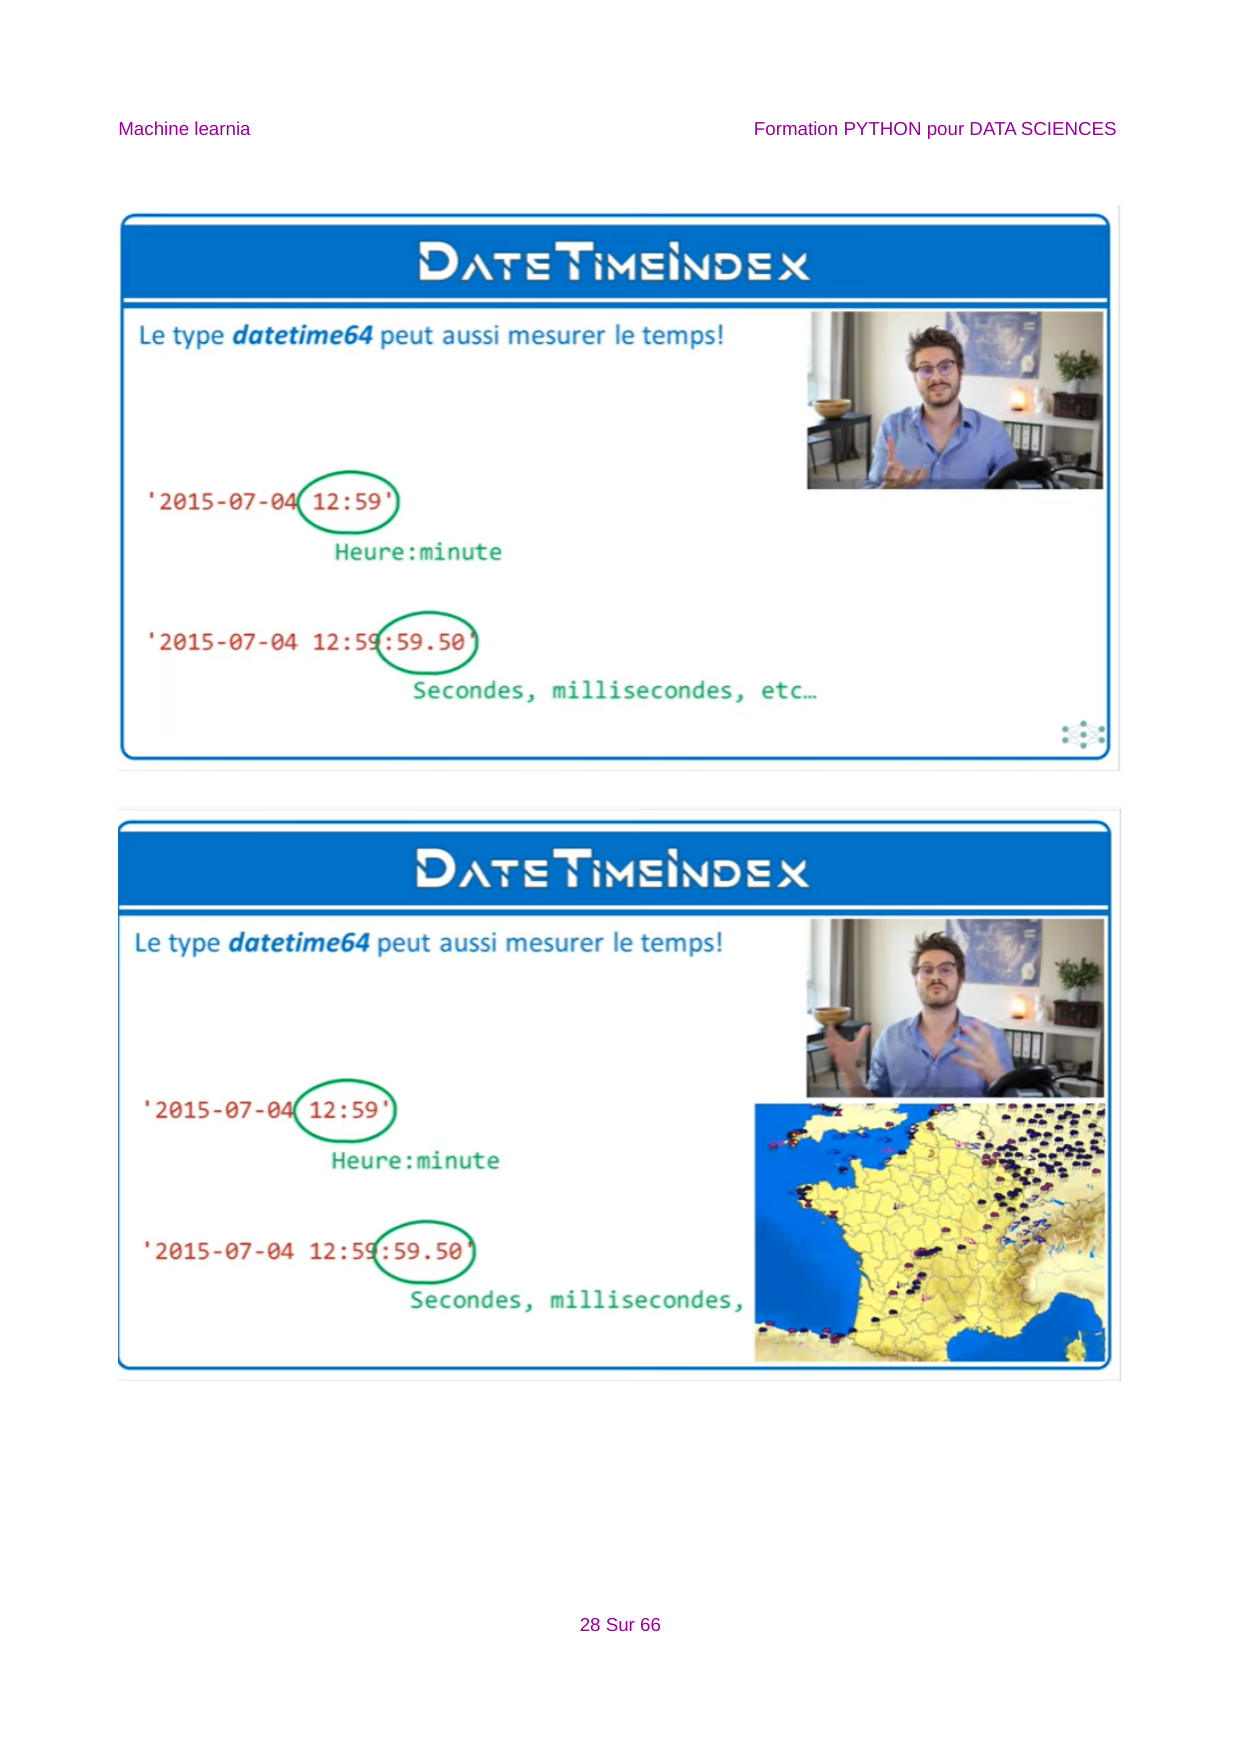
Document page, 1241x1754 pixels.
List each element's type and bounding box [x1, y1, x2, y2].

picture [118, 806, 1122, 1381]
picture [118, 205, 1122, 771]
